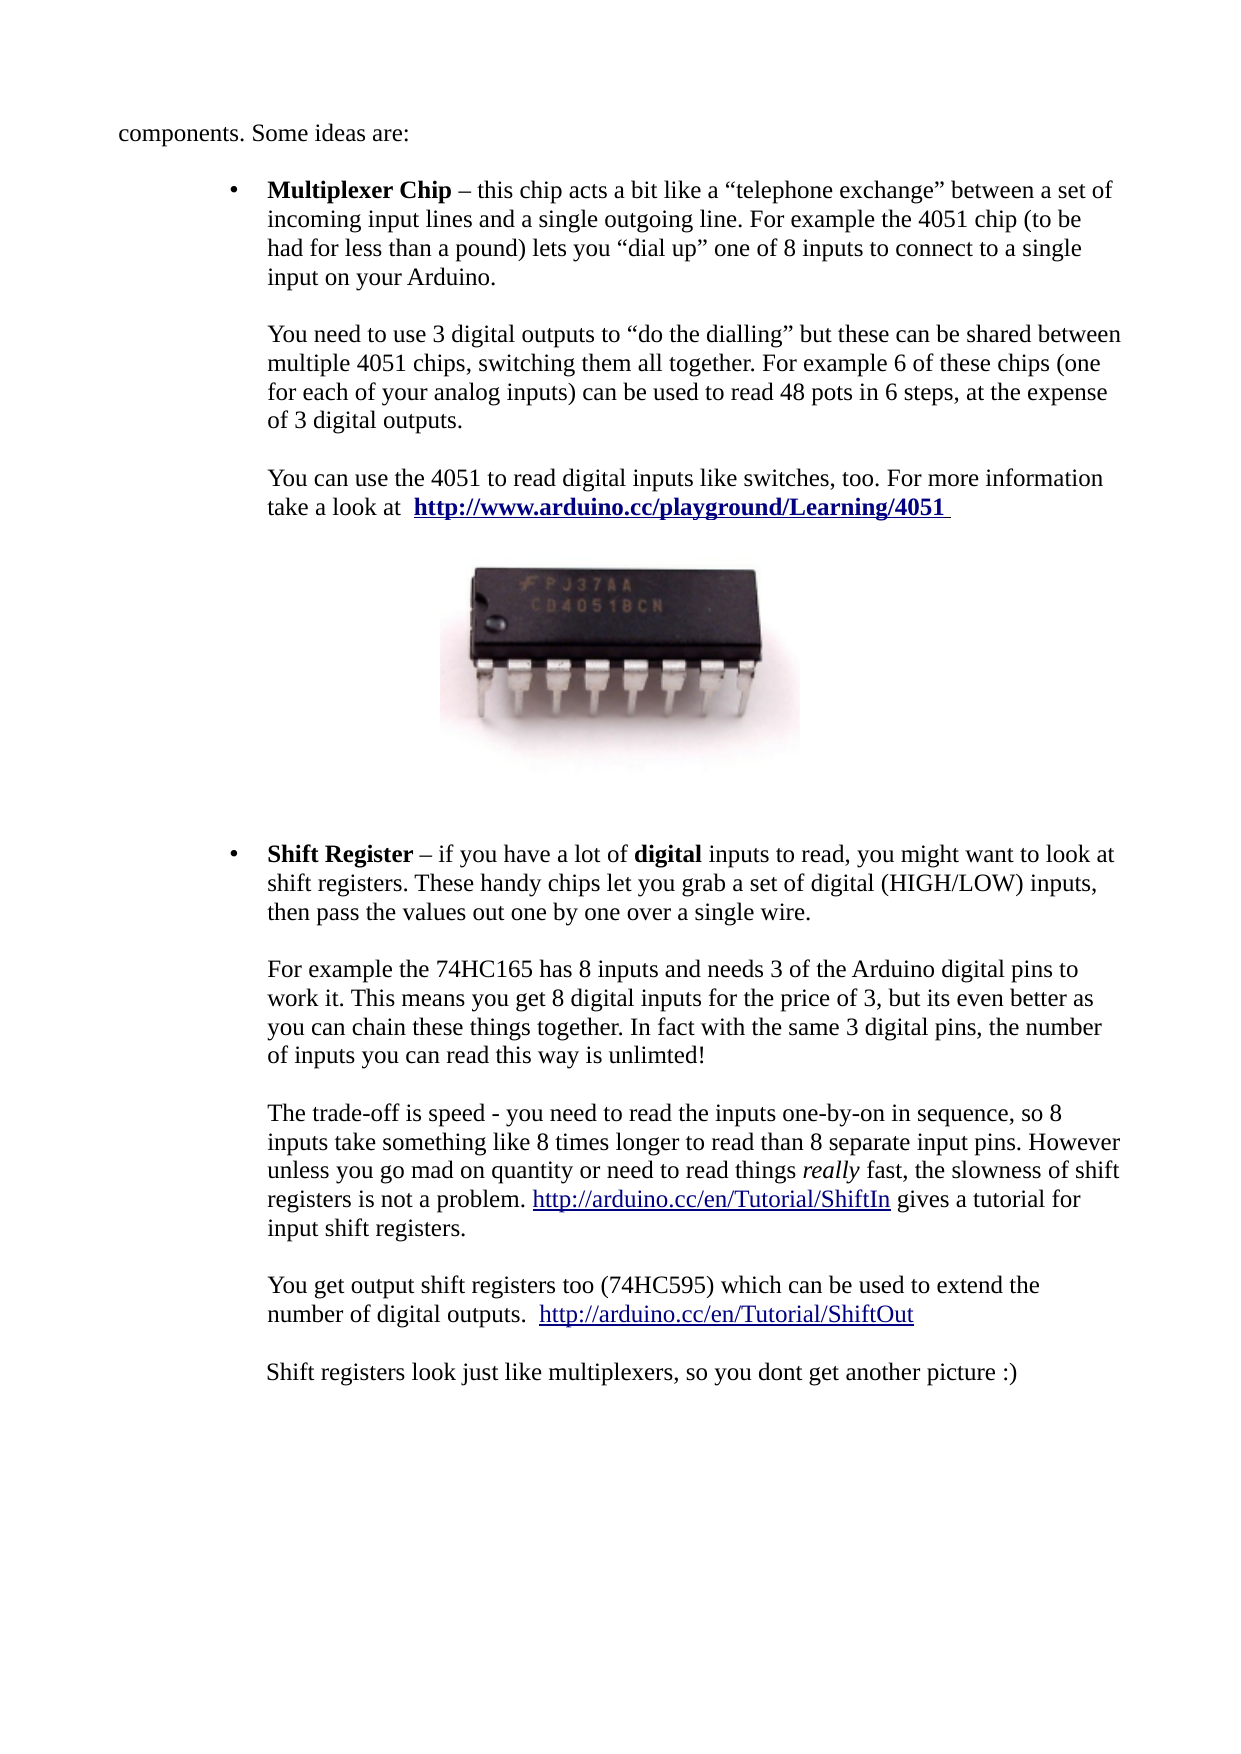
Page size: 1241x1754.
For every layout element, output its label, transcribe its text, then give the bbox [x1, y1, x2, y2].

text components. Some ideas are: [118, 118, 1122, 147]
list For example the 74HC165 has 8 inputs and needs 3 of the Arduino digital pins to work it. This means you get 8 digital inputs for the price of 3, but its even better as you can chain these things together. In fact with the same 3 digital pins, the number of inputs you can read this way is unlimted! [229, 954, 1122, 1069]
list You get output shift registers too (74HC595) which can be used to extend the number of digital outputs. http://arduino.cc/en/Tutorial/ShiftOut [229, 1270, 1122, 1328]
list The trade-off is speed - you need to read the inputs one-by-on in sequence, so 8 inputs take something like 8 times longer to read than 8 separate input pins. However unless you go mad on quantity or need to read things really fast, the slowness of shift registers is not a problem. http://arduino.cc/en/Tutorial/ShiftIn gives a tutorial for input shift registers. [229, 1098, 1122, 1242]
text Shift registers look just like multiplexers, so you dont get another picture :) [118, 1357, 1122, 1385]
list Multiplexer Chip – this chip acts a bit like a “telephone exchange” between a set of incoming input lines and a single outgoing line. For example the 4051 chip (to be had for less than a pound) lets you “dial up” one of 8 inputs to connect to a single input on your Arduino. [229, 176, 1122, 291]
list You can use the 4051 to read digital inputs like switches, too. For more information take a look at http://www.arduino.cc/playground/Learning/4051 [229, 463, 1122, 521]
list Shift Register – if you have a lot of digital inputs to read, you might want to look at shift registers. These handy chips let you grab a set of digital (HIGH/LOW) inputs, then pass the values out one by one over a single wire. [229, 839, 1122, 925]
list You need to use 3 digital outputs to “do the dialling” but these can be shared between multiple 4051 chips, switching them all together. For example 6 of these chips (one for each of your analog inputs) can be used to read 48 pots in 6 steps, at the expense of 3 digital outputs. [229, 319, 1122, 434]
